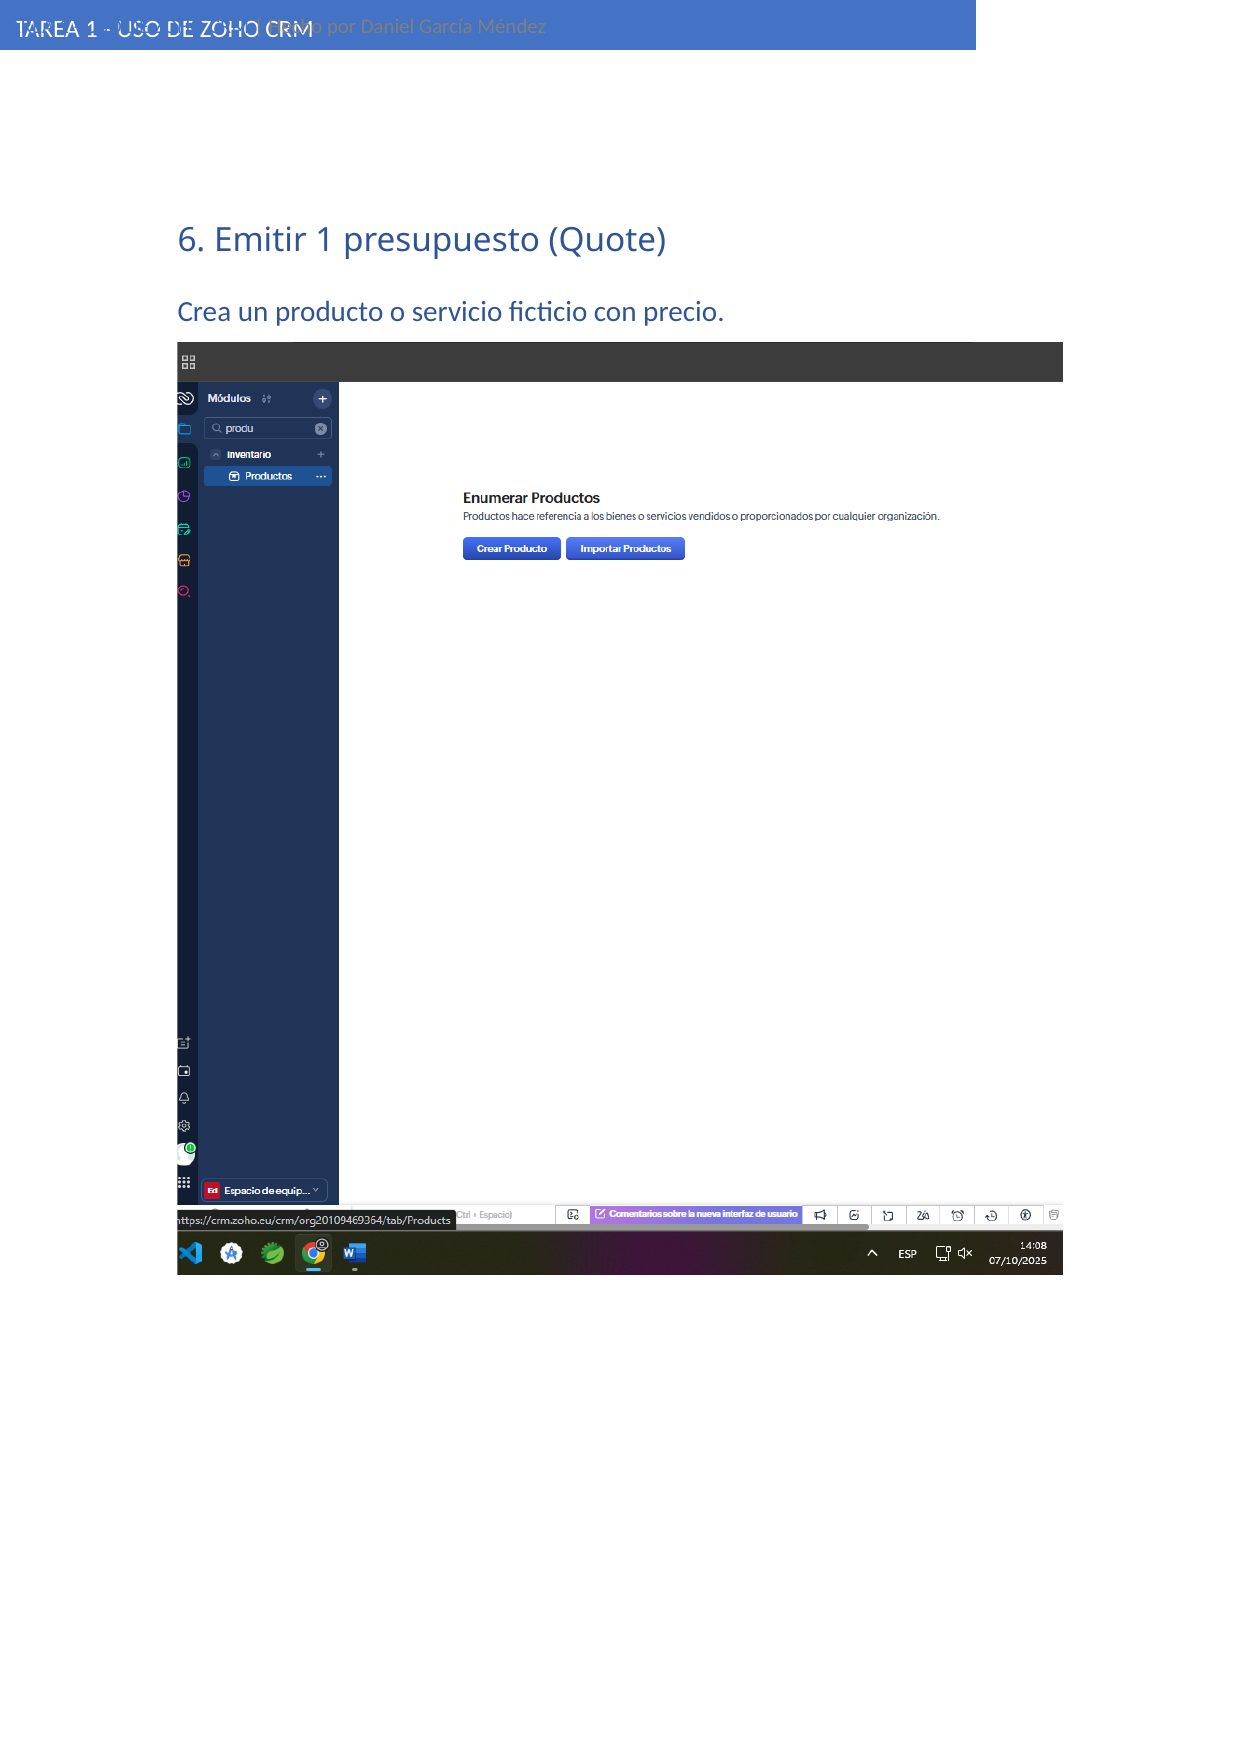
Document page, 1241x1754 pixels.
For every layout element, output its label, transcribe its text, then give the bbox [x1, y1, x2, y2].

subtitle 6. Emitir 1 presupuesto (Quote) [177, 216, 1063, 261]
subtitle Crea un producto o servicio ficticio con precio. [177, 293, 1063, 329]
